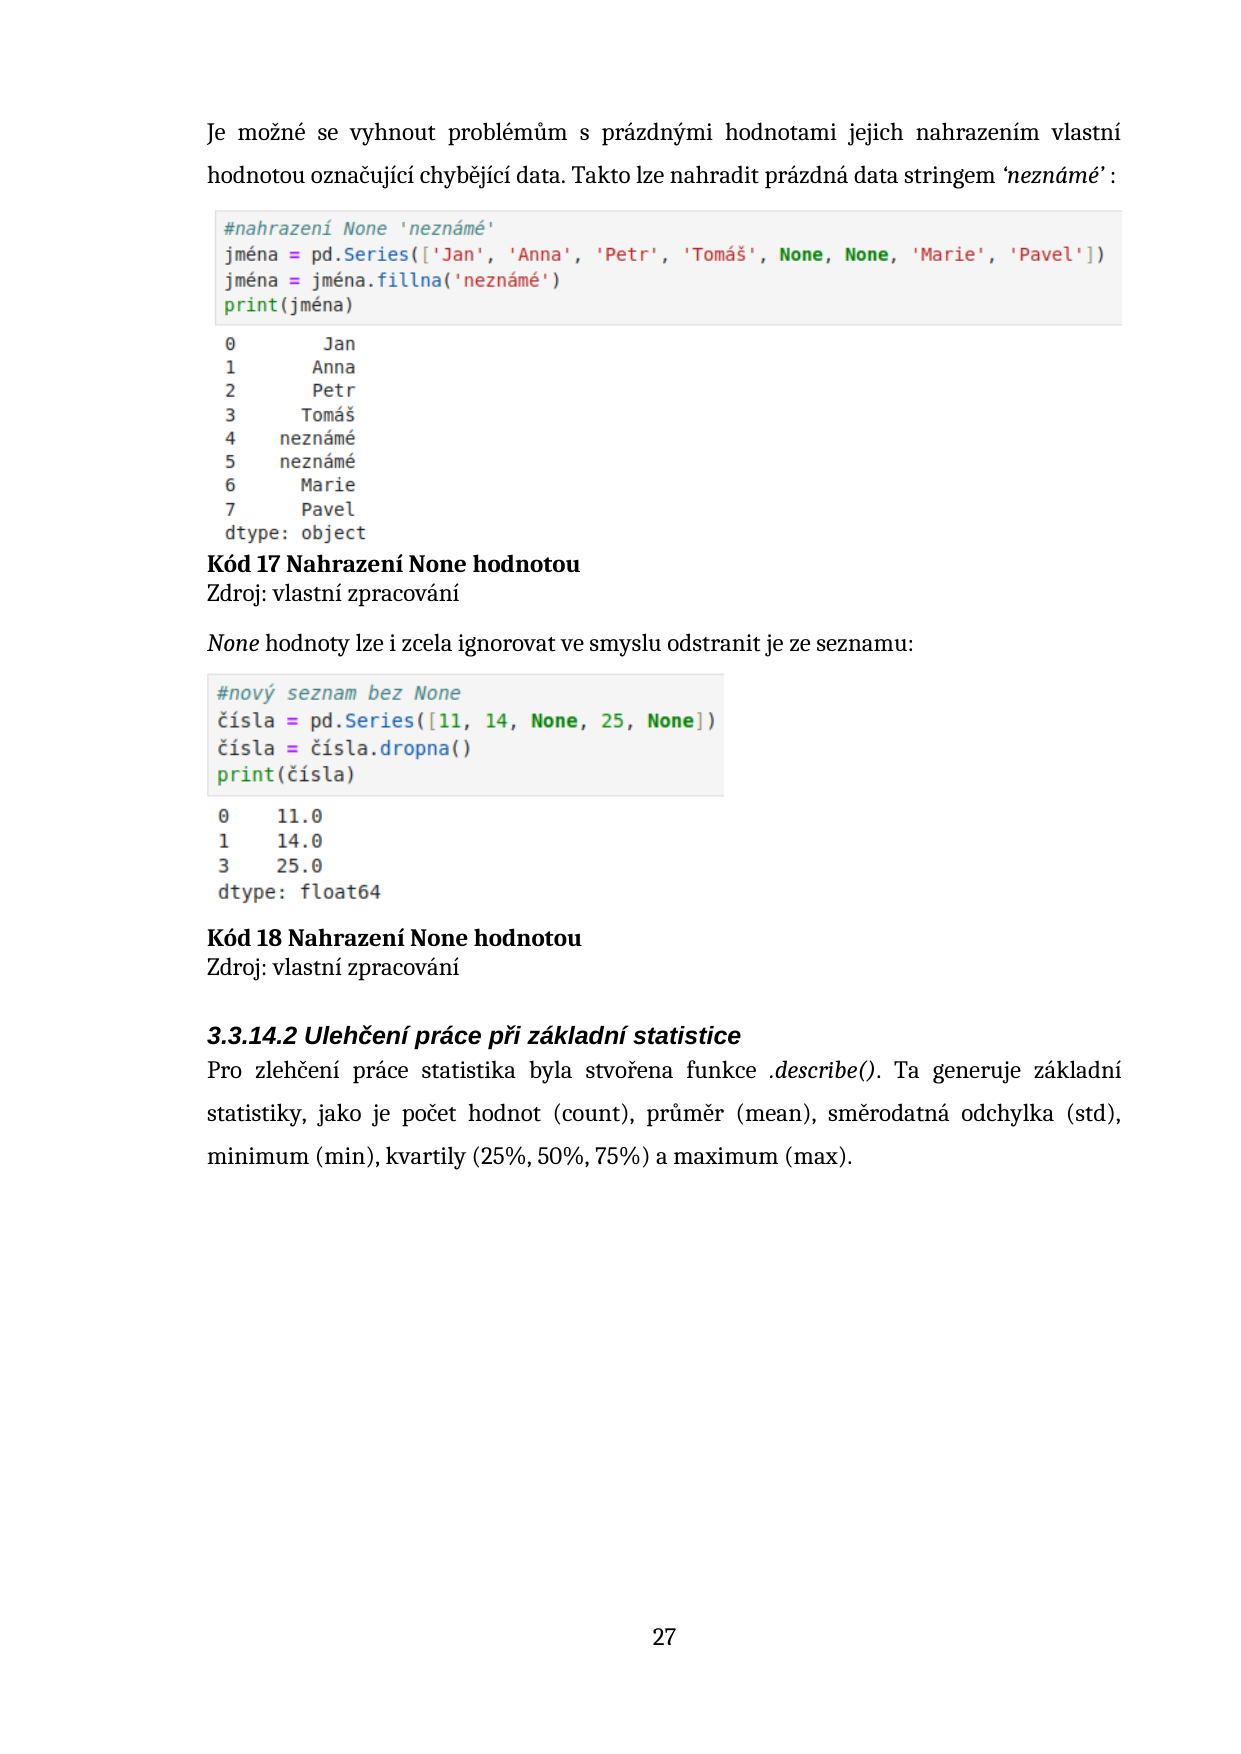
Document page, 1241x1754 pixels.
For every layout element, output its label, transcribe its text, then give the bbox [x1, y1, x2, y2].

text Zdroj: vlastní zpracování [207, 953, 1122, 982]
text Je možné se vyhnout problémům s prázdnými hodnotami jejich nahrazením vlastní hodnotou označující chybějící data. Takto lze nahradit prázdná data stringem ‘neznámé’ : [207, 118, 1122, 190]
title Kód 17 Nahrazení None hodnotou [207, 551, 1122, 579]
text None hodnoty lze i zcela ignorovat ve smyslu odstranit je ze seznamu: [207, 628, 1122, 657]
text Zdroj: vlastní zpracování [207, 579, 1122, 608]
picture [206, 204, 1122, 551]
subtitle 3.3.14.2 Ulehčení práce při základní statistice [207, 1021, 1122, 1050]
text Pro zlehčení práce statistika byla stvořena funkce .describe(). Ta generuje základní statistiky, jako je počet hodnot (count), průměr (mean), směrodatná odchylka (std), minimum (min), kvartily (25%, 50%, 75%) a maximum (max). [207, 1056, 1122, 1171]
picture [206, 671, 725, 910]
title Kód 18 Nahrazení None hodnotou [207, 924, 1122, 953]
